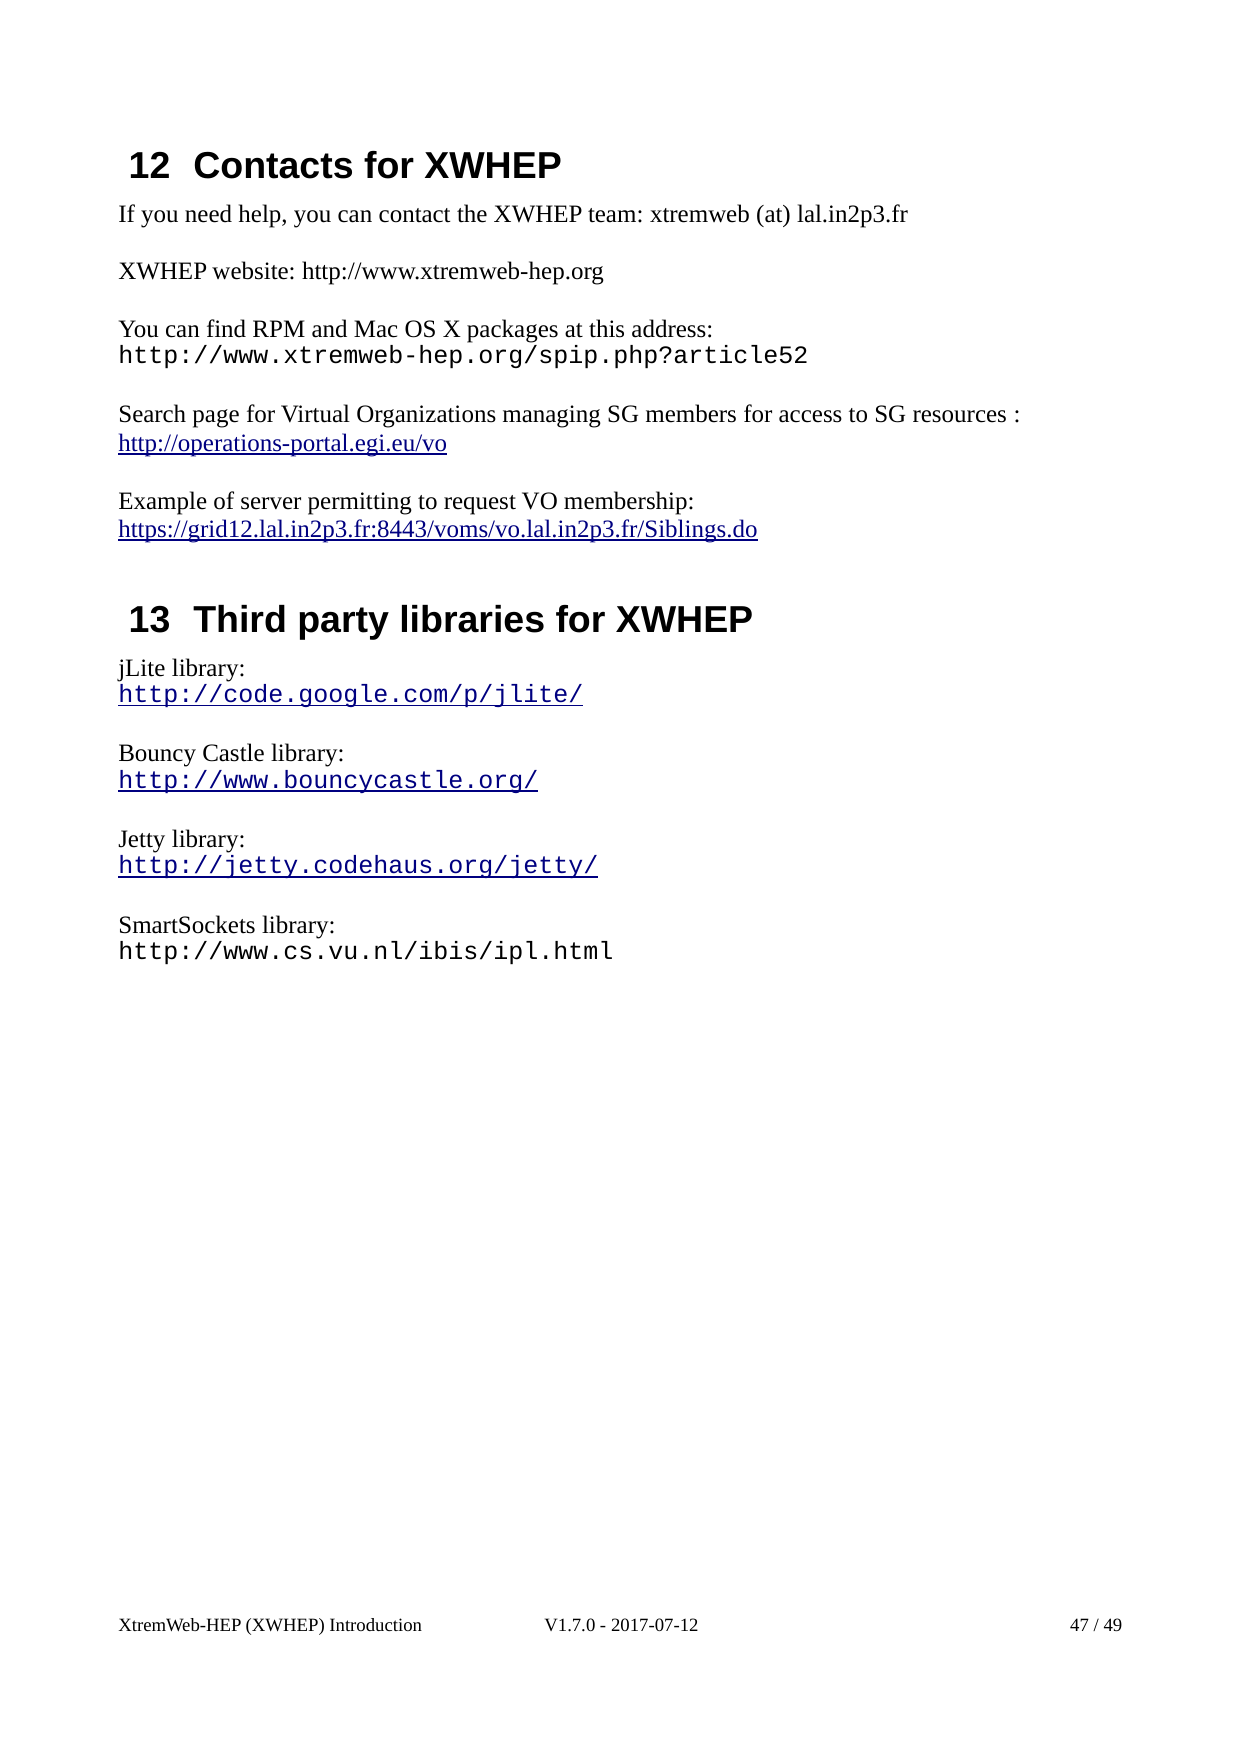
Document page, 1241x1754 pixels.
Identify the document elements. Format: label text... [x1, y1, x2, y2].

text If you need help, you can contact the XWHEP team: xtremweb (at) lal.in2p3.fr [118, 199, 1122, 227]
text http://code.google.com/p/jlite/ [118, 681, 1122, 710]
text http://operations-portal.egi.eu/vo [118, 428, 1122, 457]
text https://grid12.lal.in2p3.fr:8443/voms/vo.lal.in2p3.fr/Siblings.do [118, 514, 1122, 543]
text http://www.xtremweb-hep.org/spip.php?article52 [118, 342, 1122, 371]
text http://www.bouncycastle.org/ [118, 767, 1122, 796]
text Bouncy Castle library: [118, 738, 1122, 767]
text Example of server permitting to request VO membership: [118, 486, 1122, 514]
text You can find RPM and Mac OS X packages at this address: [118, 314, 1122, 342]
text jLite library: [118, 653, 1122, 681]
text Jetty library: [118, 824, 1122, 853]
text SmartSockets library: [118, 910, 1122, 938]
subtitle Contacts for XWHEP [118, 143, 1122, 186]
text http://jetty.codehaus.org/jetty/ [118, 853, 1122, 881]
text Search page for Virtual Organizations managing SG members for access to SG resources : [118, 399, 1122, 428]
text http://www.cs.vu.nl/ibis/ipl.html [118, 938, 1122, 967]
subtitle Third party libraries for XWHEP [118, 597, 1122, 640]
text XWHEP website: http://www.xtremweb-hep.org [118, 256, 1122, 285]
